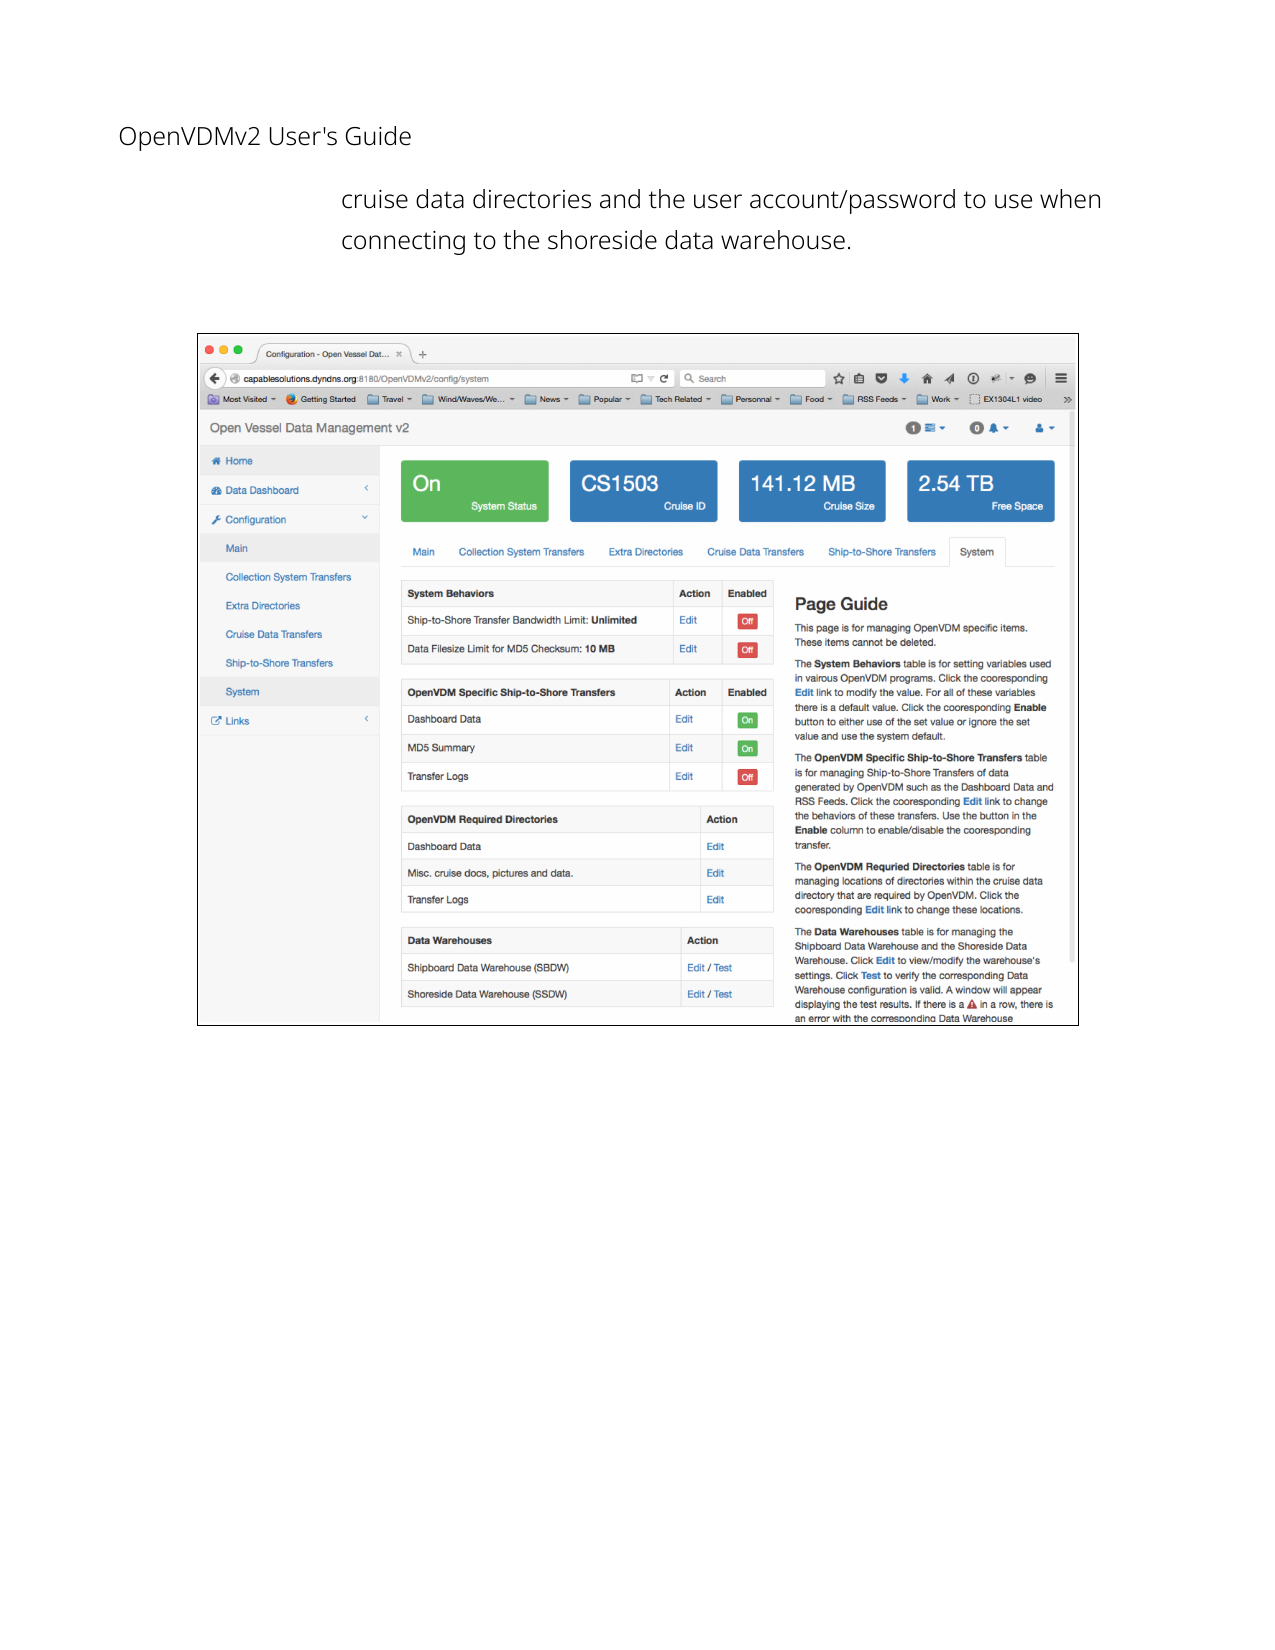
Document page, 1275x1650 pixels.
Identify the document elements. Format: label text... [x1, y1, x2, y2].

list cruise data directories and the user account/password to use when connecting to the shoreside data warehouse. [303, 182, 1157, 257]
picture [199, 336, 1076, 1022]
